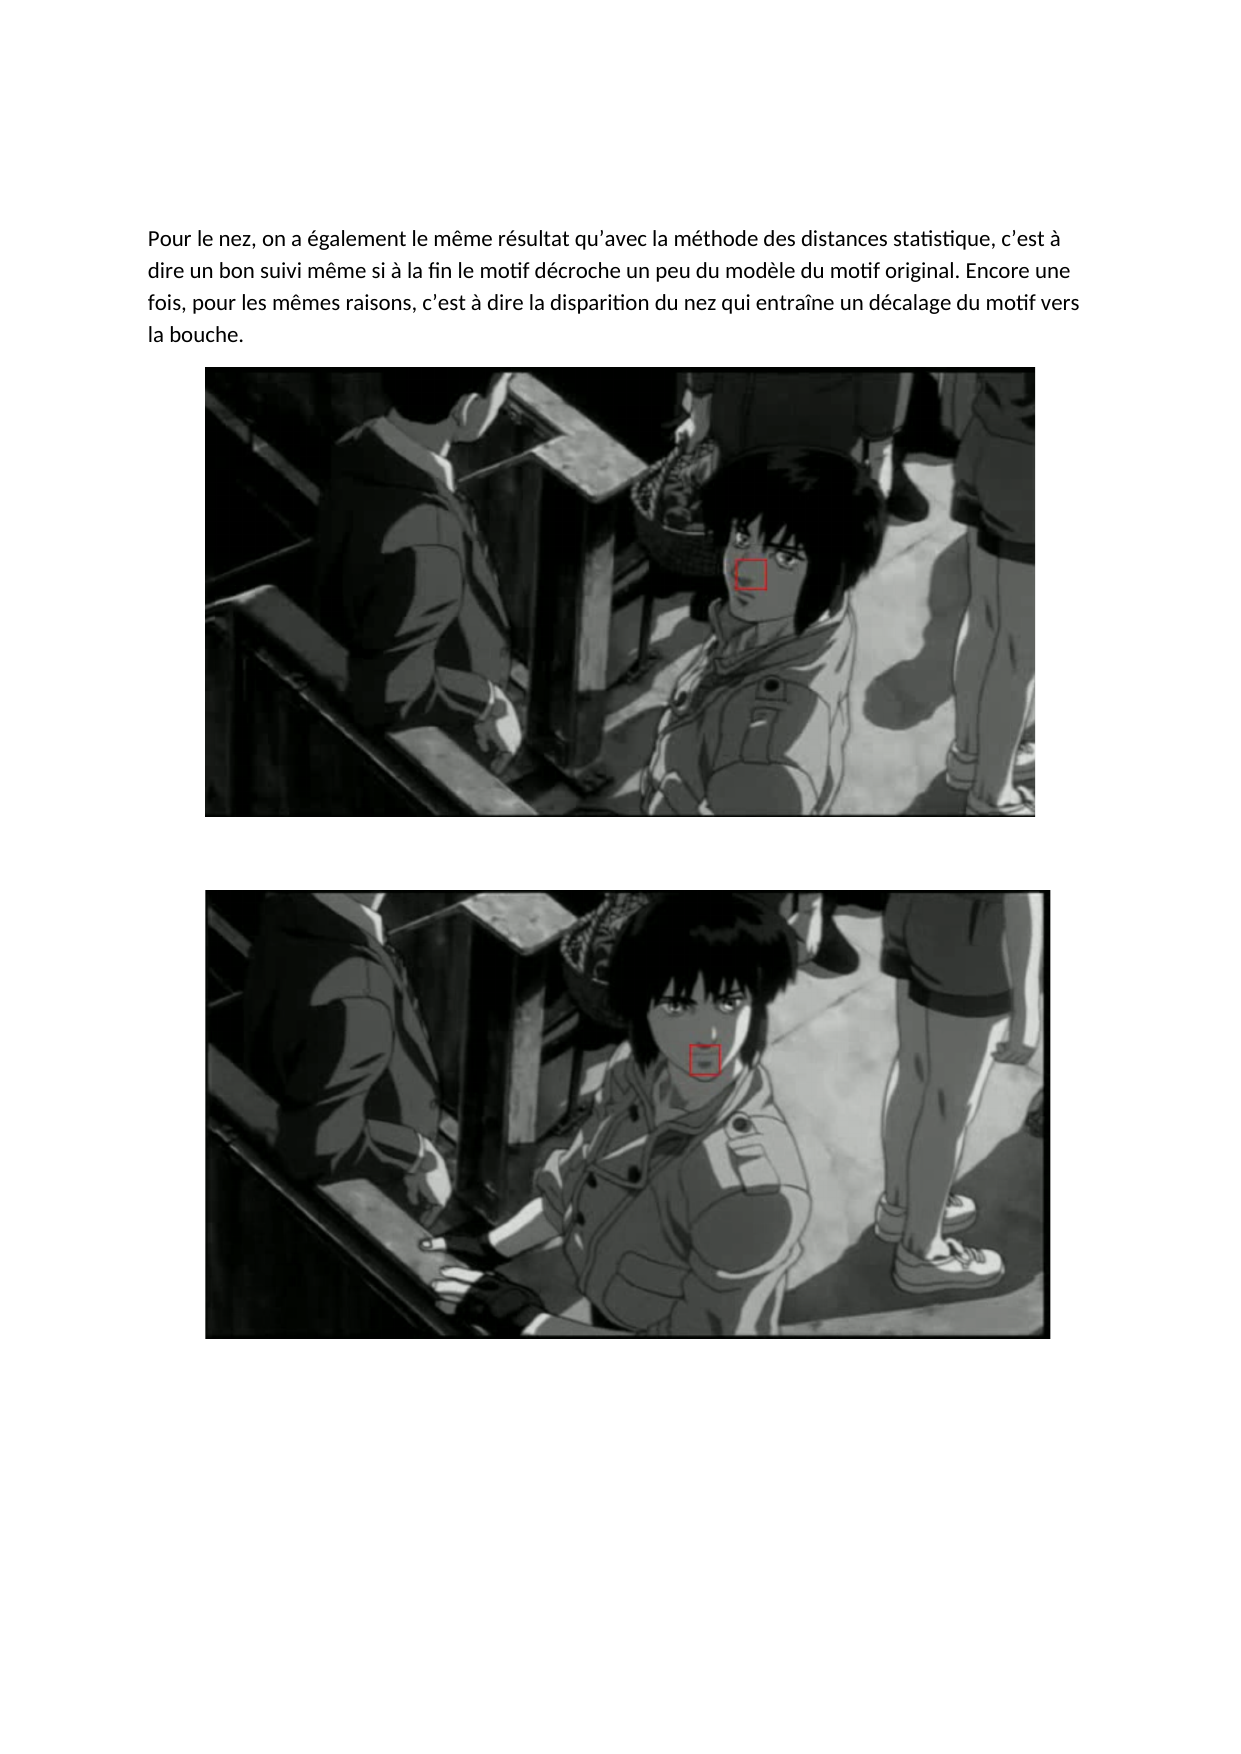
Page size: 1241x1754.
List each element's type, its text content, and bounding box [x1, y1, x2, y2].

picture [205, 367, 1036, 817]
text Pour le nez, on a également le même résultat qu’avec la méthode des distances statistique, c’est à dire un bon suivi même si à la fin le motif décroche un peu du modèle du motif original. Encore une fois, pour les mêmes raisons, c’est à dire la disparition du nez qui entraîne un décalage du motif vers la bouche. [148, 224, 1093, 348]
picture [205, 890, 1051, 1339]
